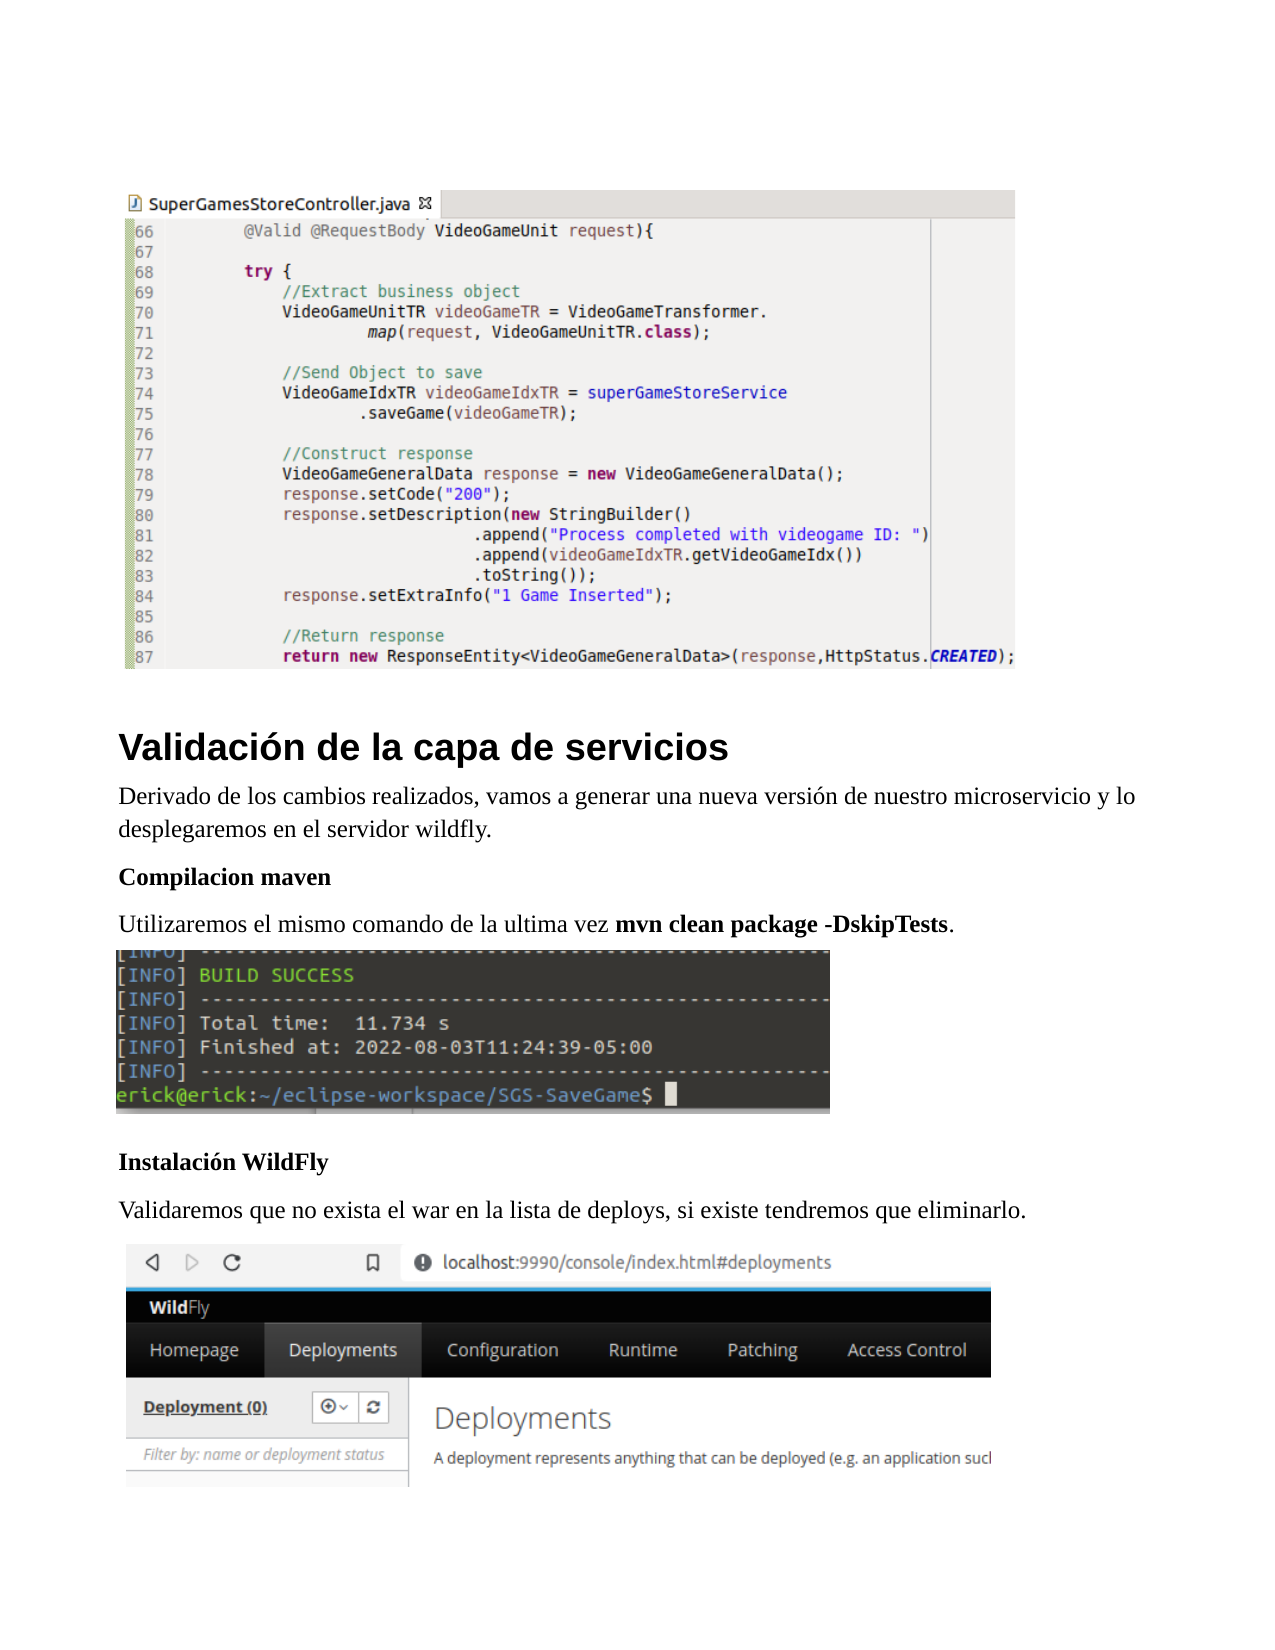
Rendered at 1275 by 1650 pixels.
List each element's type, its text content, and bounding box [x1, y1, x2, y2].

picture [126, 1244, 991, 1487]
text Derivado de los cambios realizados, vamos a generar una nueva versión de nuestro microservicio y lo desplegaremos en el servidor wildfly. [118, 781, 1157, 843]
picture [116, 950, 830, 1114]
text Compilacion maven [118, 862, 1157, 891]
text Validaremos que no exista el war en la lista de deploys, si existe tendremos que eliminarlo. [118, 1195, 1157, 1224]
text Utilizaremos el mismo comando de la ultima vez mvn clean package -DskipTests. [118, 909, 1157, 938]
subtitle Validación de la capa de servicios [118, 725, 1157, 769]
picture [124, 190, 1016, 669]
text Instalación WildFly [118, 1147, 1157, 1176]
